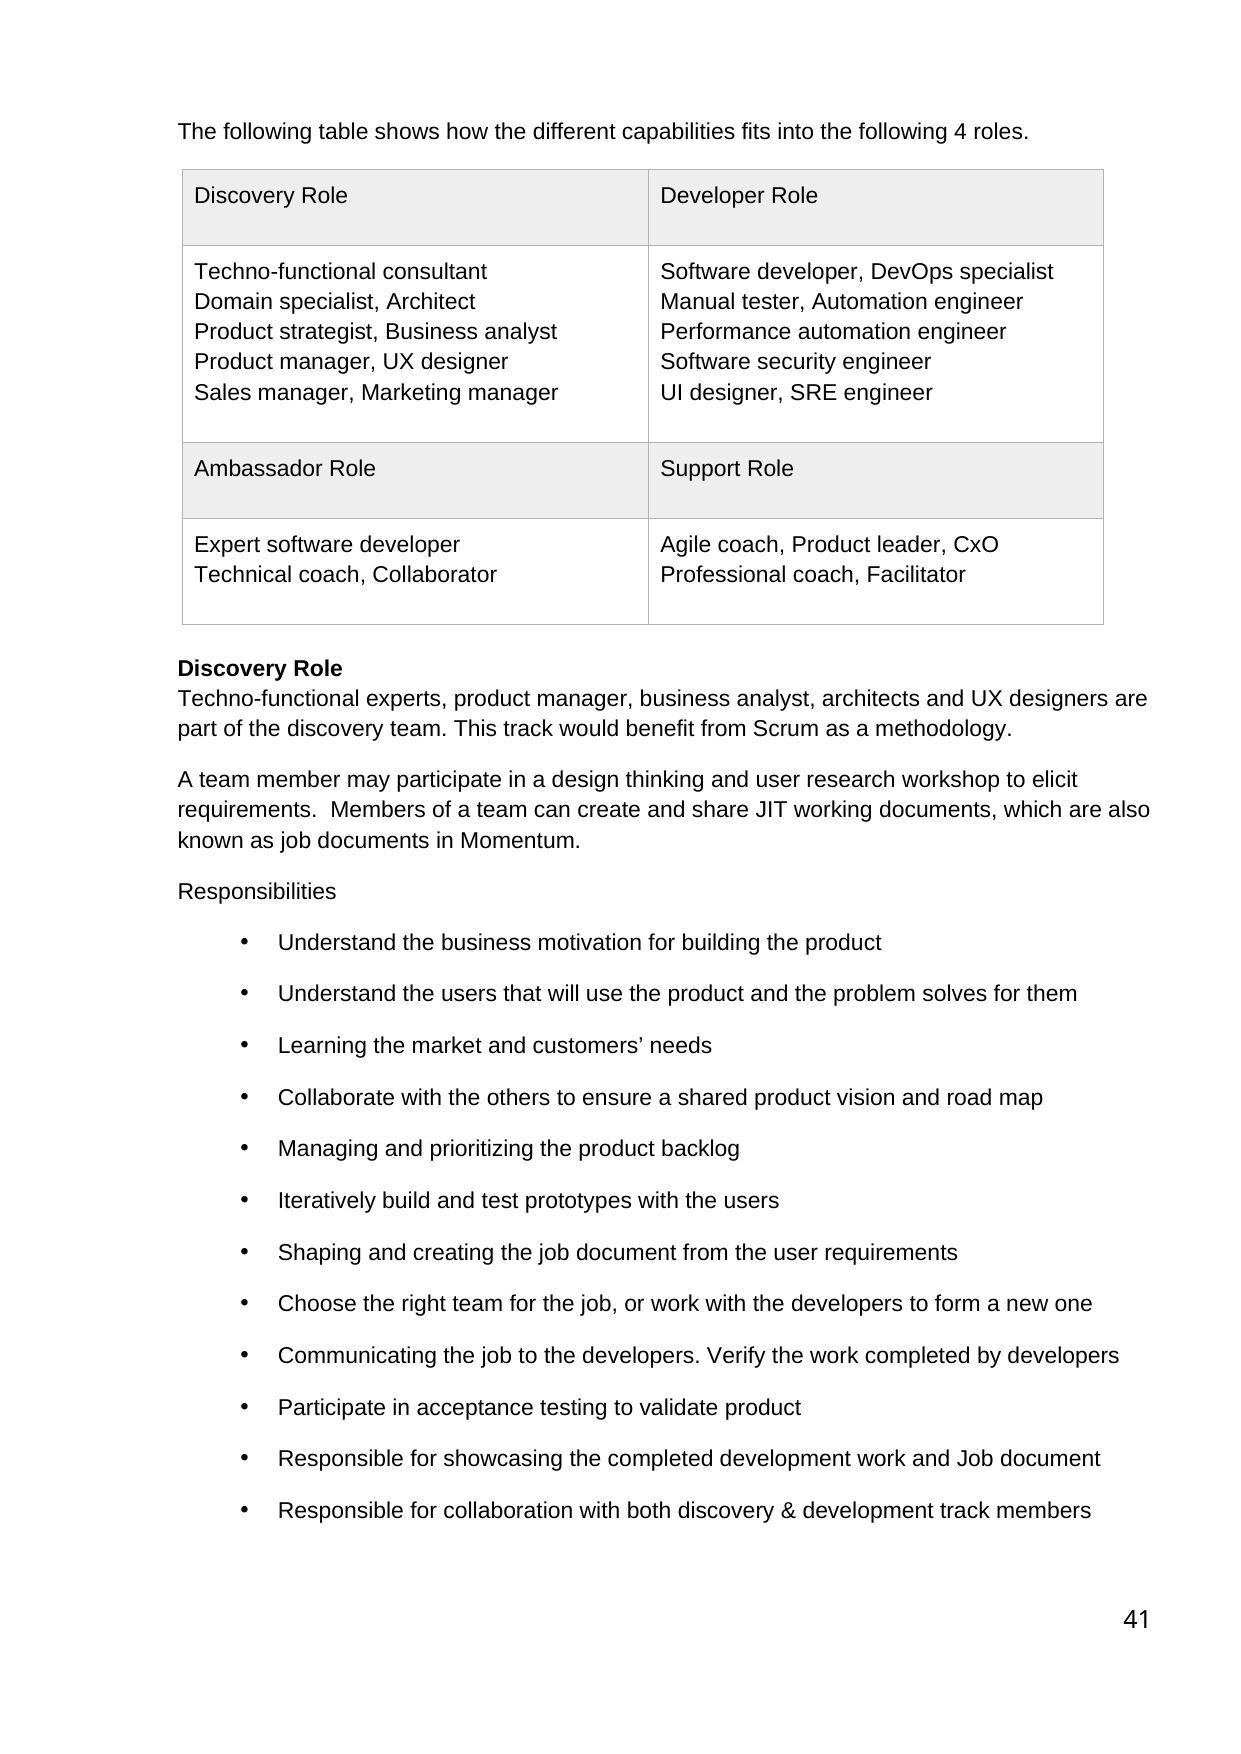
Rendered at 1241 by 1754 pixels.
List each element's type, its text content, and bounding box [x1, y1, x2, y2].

list Learning the market and customers’ needs [240, 1032, 1152, 1059]
list Responsible for showcasing the completed development work and Job document [240, 1445, 1152, 1472]
list Choose the right team for the job, or work with the developers to form a new one [240, 1290, 1152, 1317]
list Responsible for collaboration with both discovery & development track members [240, 1497, 1152, 1524]
table_header Developer Role [649, 170, 1103, 245]
table_cell Expert software developer Technical coach, Collaborator [183, 519, 648, 623]
table_cell Ambassador Role [183, 443, 648, 518]
table_cell Agile coach, Product leader, CxO Professional coach, Facilitator [649, 519, 1103, 623]
list Communicating the job to the developers. Verify the work completed by developers [240, 1342, 1152, 1369]
list Understand the business motivation for building the product [240, 929, 1152, 956]
list Iteratively build and test prototypes with the users [240, 1187, 1152, 1214]
table_cell Techno-functional consultant Domain specialist, Architect Product strategist, Business analyst Product manager, UX designer Sales manager, Marketing manager [183, 246, 648, 442]
list Participate in acceptance testing to validate product [240, 1394, 1152, 1421]
table_cell Software developer, DevOps specialist Manual tester, Automation engineer Performance automation engineer Software security engineer UI designer, SRE engineer [649, 246, 1103, 442]
text Responsibilities [177, 878, 1152, 904]
text Discovery Role Techno-functional experts, product manager, business analyst, architects and UX designers are part of the discovery team. This track would benefit from Scrum as a methodology. [177, 624, 1152, 742]
list Collaborate with the others to ensure a shared product vision and road map [240, 1084, 1152, 1111]
table_header Discovery Role [183, 170, 648, 245]
list Shaping and creating the job document from the user requirements [240, 1239, 1152, 1266]
text A team member may participate in a design thinking and user research workshop to elicit requirements. Members of a team can create and share JIT working documents, which are also known as job documents in Momentum. [177, 766, 1152, 853]
table_cell Support Role [649, 443, 1103, 518]
text The following table shows how the different capabilities fits into the following 4 roles. [177, 118, 1152, 144]
list Managing and prioritizing the product backlog [240, 1135, 1152, 1162]
list Understand the users that will use the product and the problem solves for them [240, 980, 1152, 1007]
